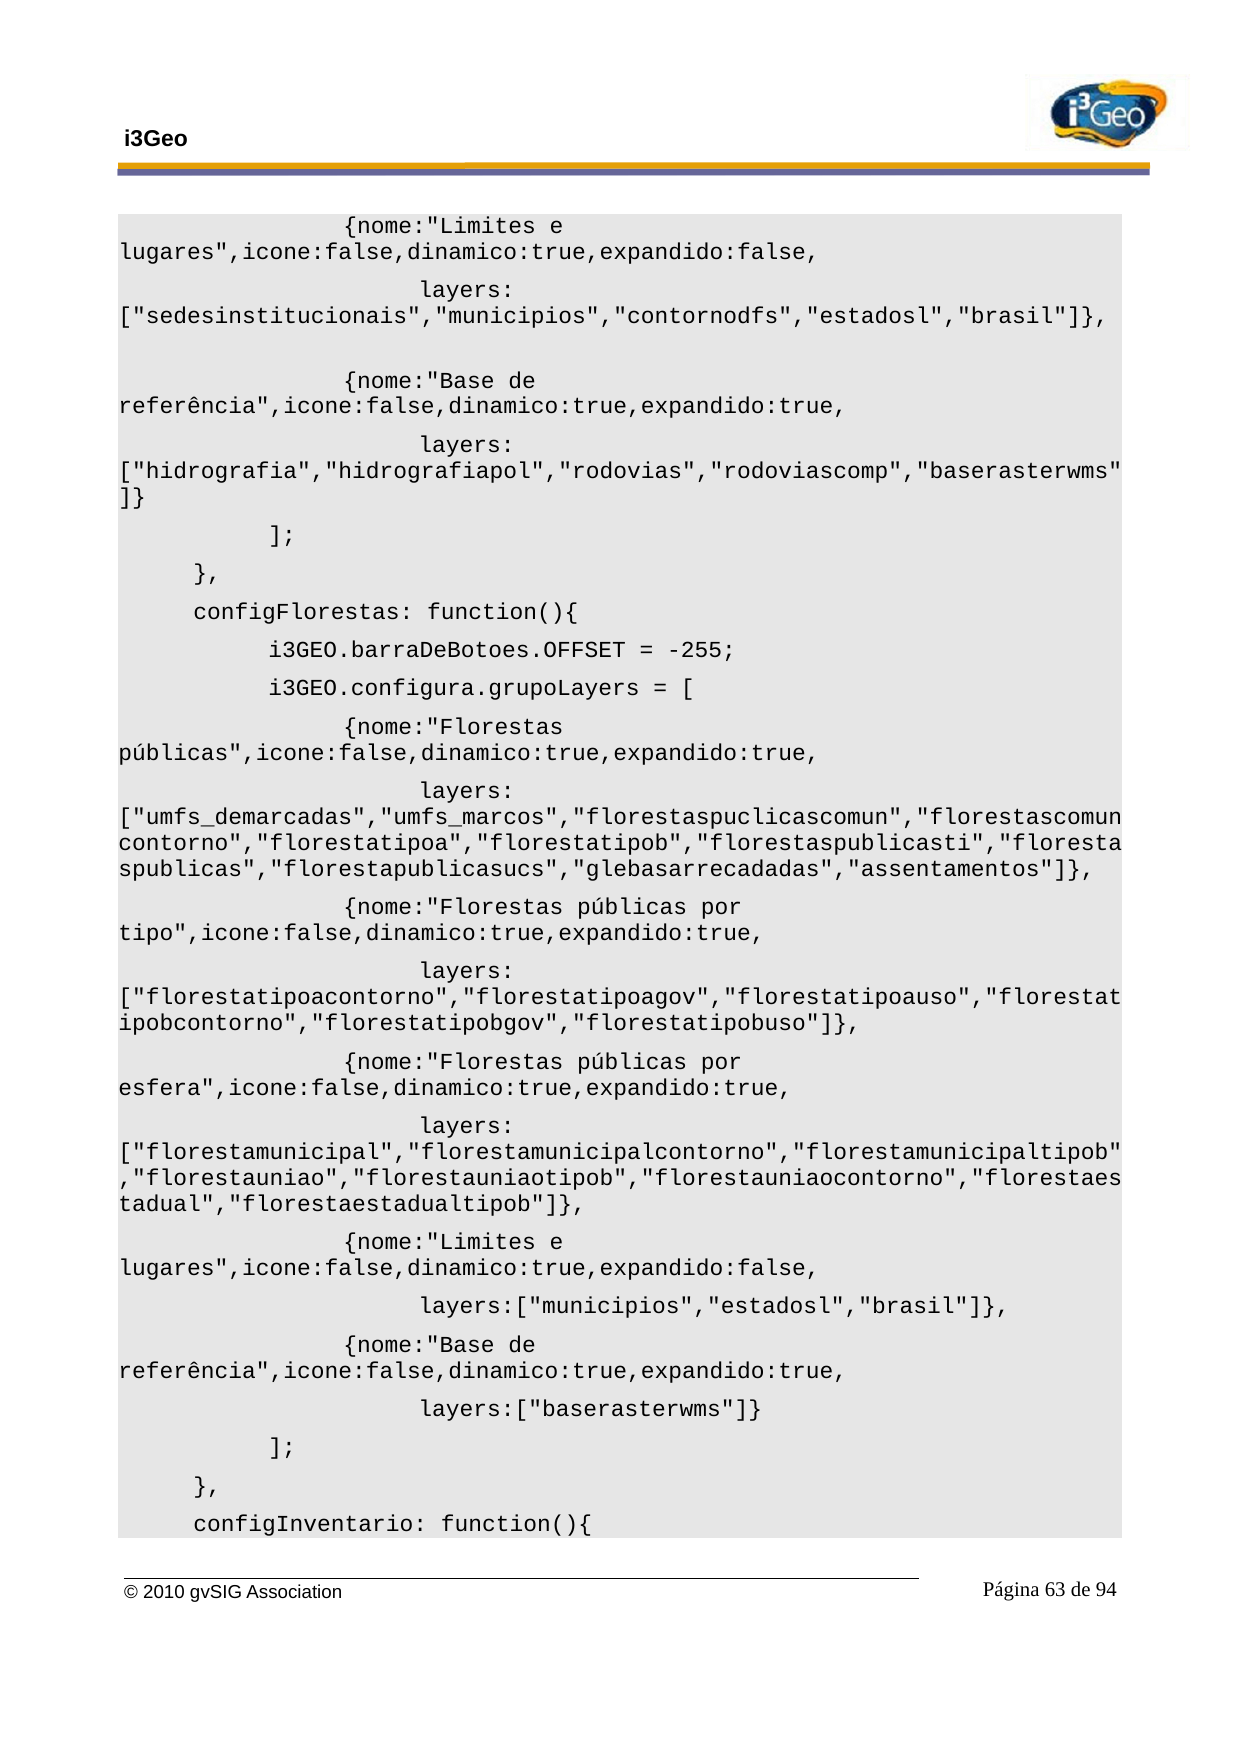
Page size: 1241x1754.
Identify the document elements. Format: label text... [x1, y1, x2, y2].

text layers:["municipios","estadosl","brasil"]}, [118, 1295, 1122, 1321]
text {nome:"Base de referência",icone:false,dinamico:true,expandido:true, [118, 369, 1122, 421]
text layers:["umfs_demarcadas","umfs_marcos","florestaspuclicascomun","florestascomuncontorno","florestatipoa","florestatipob","florestaspublicasti","florestaspublicas","florestapublicasucs","glebasarrecadadas","assentamentos"]}, [118, 779, 1122, 883]
text configFlorestas: function(){ [118, 600, 1122, 626]
text {nome:"Base de referência",icone:false,dinamico:true,expandido:true, [118, 1333, 1122, 1385]
text layers:["hidrografia","hidrografiapol","rodovias","rodoviascomp","baserasterwms"]} [118, 433, 1122, 511]
text {nome:"Florestas públicas por tipo",icone:false,dinamico:true,expandido:true, [118, 896, 1122, 947]
picture [1025, 74, 1191, 151]
text ]; [118, 523, 1122, 549]
text }, [118, 1474, 1122, 1500]
text layers:["florestatipoacontorno","florestatipoagov","florestatipoauso","florestatipobcontorno","florestatipobgov","florestatipobuso"]}, [118, 960, 1122, 1038]
text layers:["sedesinstitucionais","municipios","contornodfs","estadosl","brasil"]}, [118, 279, 1122, 357]
text layers:["florestamunicipal","florestamunicipalcontorno","florestamunicipaltipob","florestauniao","florestauniaotipob","florestauniaocontorno","florestaestadual","florestaestadualtipob"]}, [118, 1114, 1122, 1218]
text {nome:"Limites e lugares",icone:false,dinamico:true,expandido:false, [118, 214, 1122, 266]
text ]; [118, 1436, 1122, 1462]
text configInventario: function(){ [118, 1512, 1122, 1538]
text {nome:"Florestas públicas",icone:false,dinamico:true,expandido:true, [118, 715, 1122, 767]
text }, [118, 562, 1122, 588]
text layers:["baserasterwms"]} [118, 1397, 1122, 1423]
text {nome:"Limites e lugares",icone:false,dinamico:true,expandido:false, [118, 1230, 1122, 1282]
text {nome:"Florestas públicas por esfera",icone:false,dinamico:true,expandido:true, [118, 1050, 1122, 1102]
text i3GEO.barraDeBotoes.OFFSET = -255; [118, 638, 1122, 664]
text i3GEO.configura.grupoLayers = [ [118, 677, 1122, 703]
